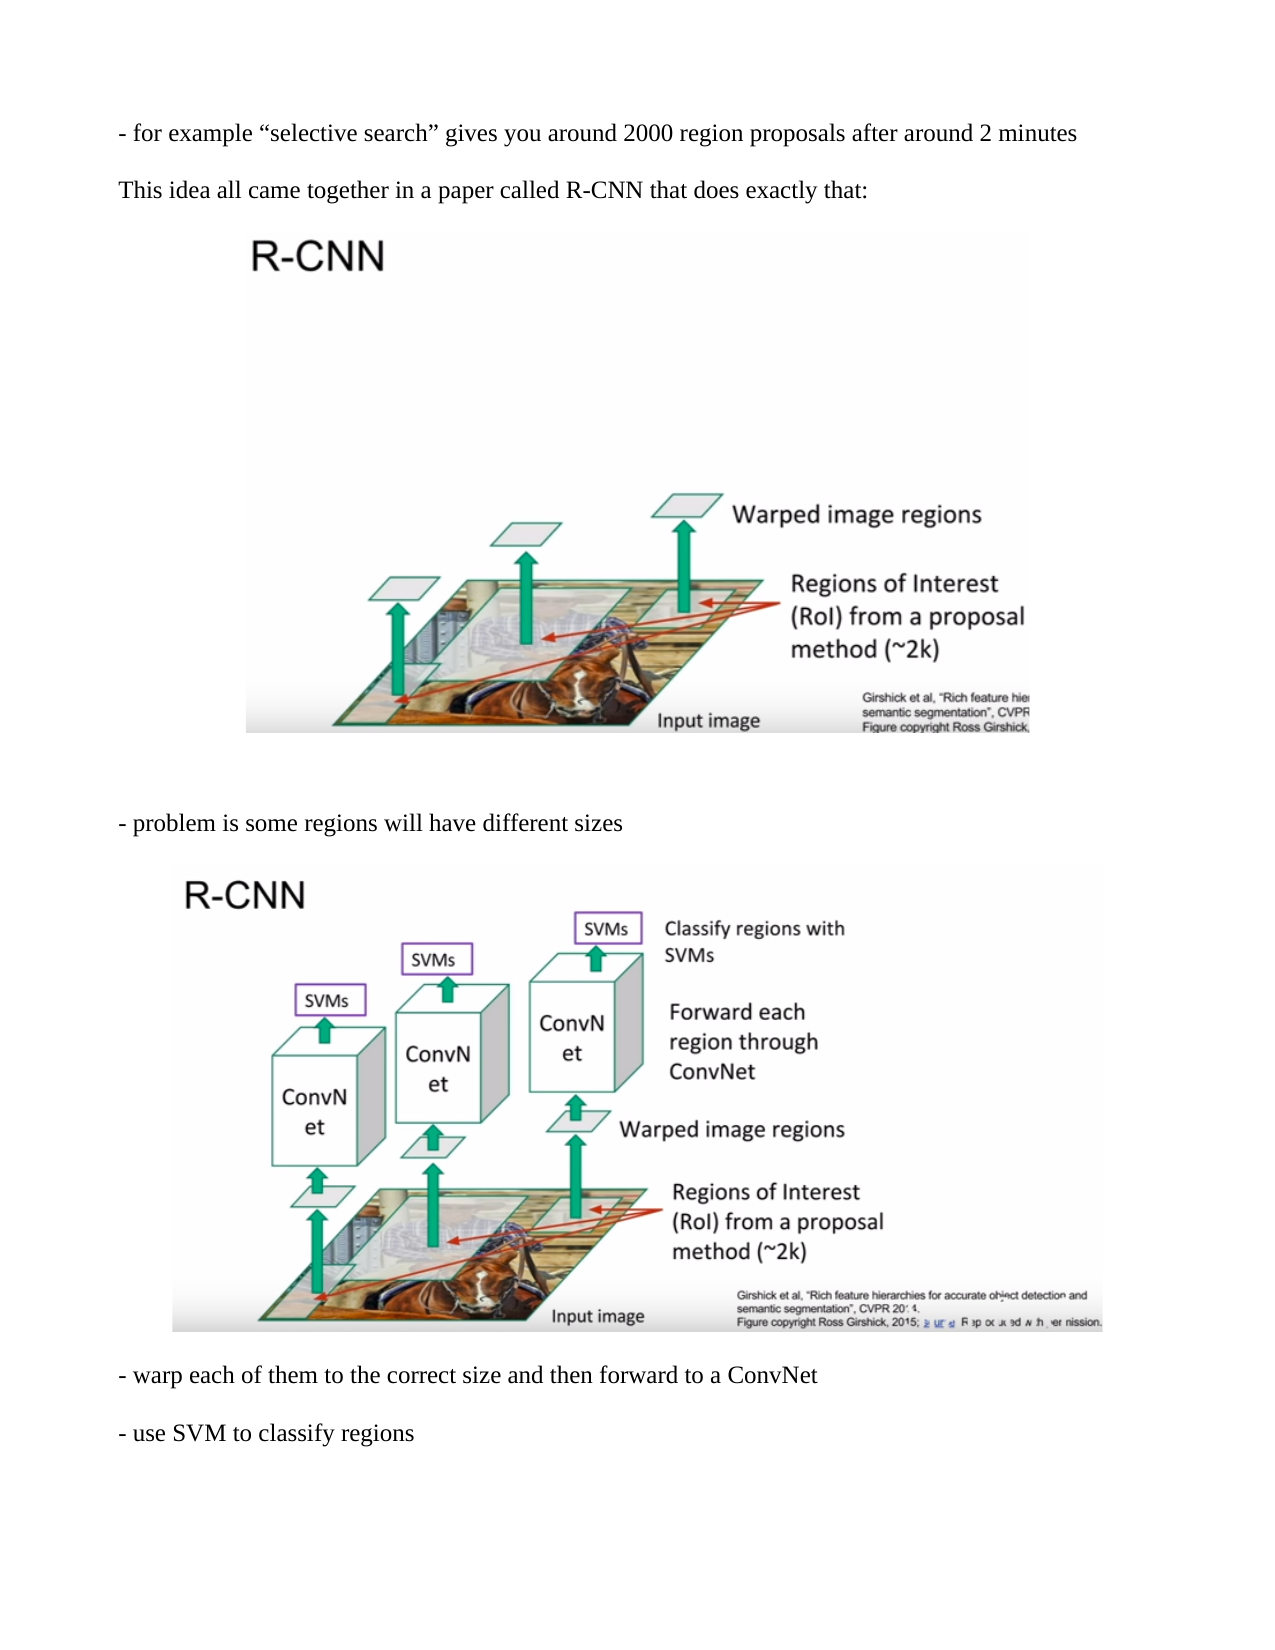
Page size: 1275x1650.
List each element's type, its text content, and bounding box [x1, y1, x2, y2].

text - problem is some regions will have different sizes [118, 808, 1157, 837]
text - for example “selective search” gives you around 2000 region proposals after around 2 minutes [118, 118, 1157, 147]
text This idea all came together in a paper called R-CNN that does exactly that: [118, 176, 1157, 204]
picture [172, 865, 1103, 1332]
text - use SVM to classify regions [118, 1418, 1157, 1446]
text - warp each of them to the correct size and then forward to a ConvNet [118, 1360, 1157, 1389]
picture [245, 233, 1030, 733]
